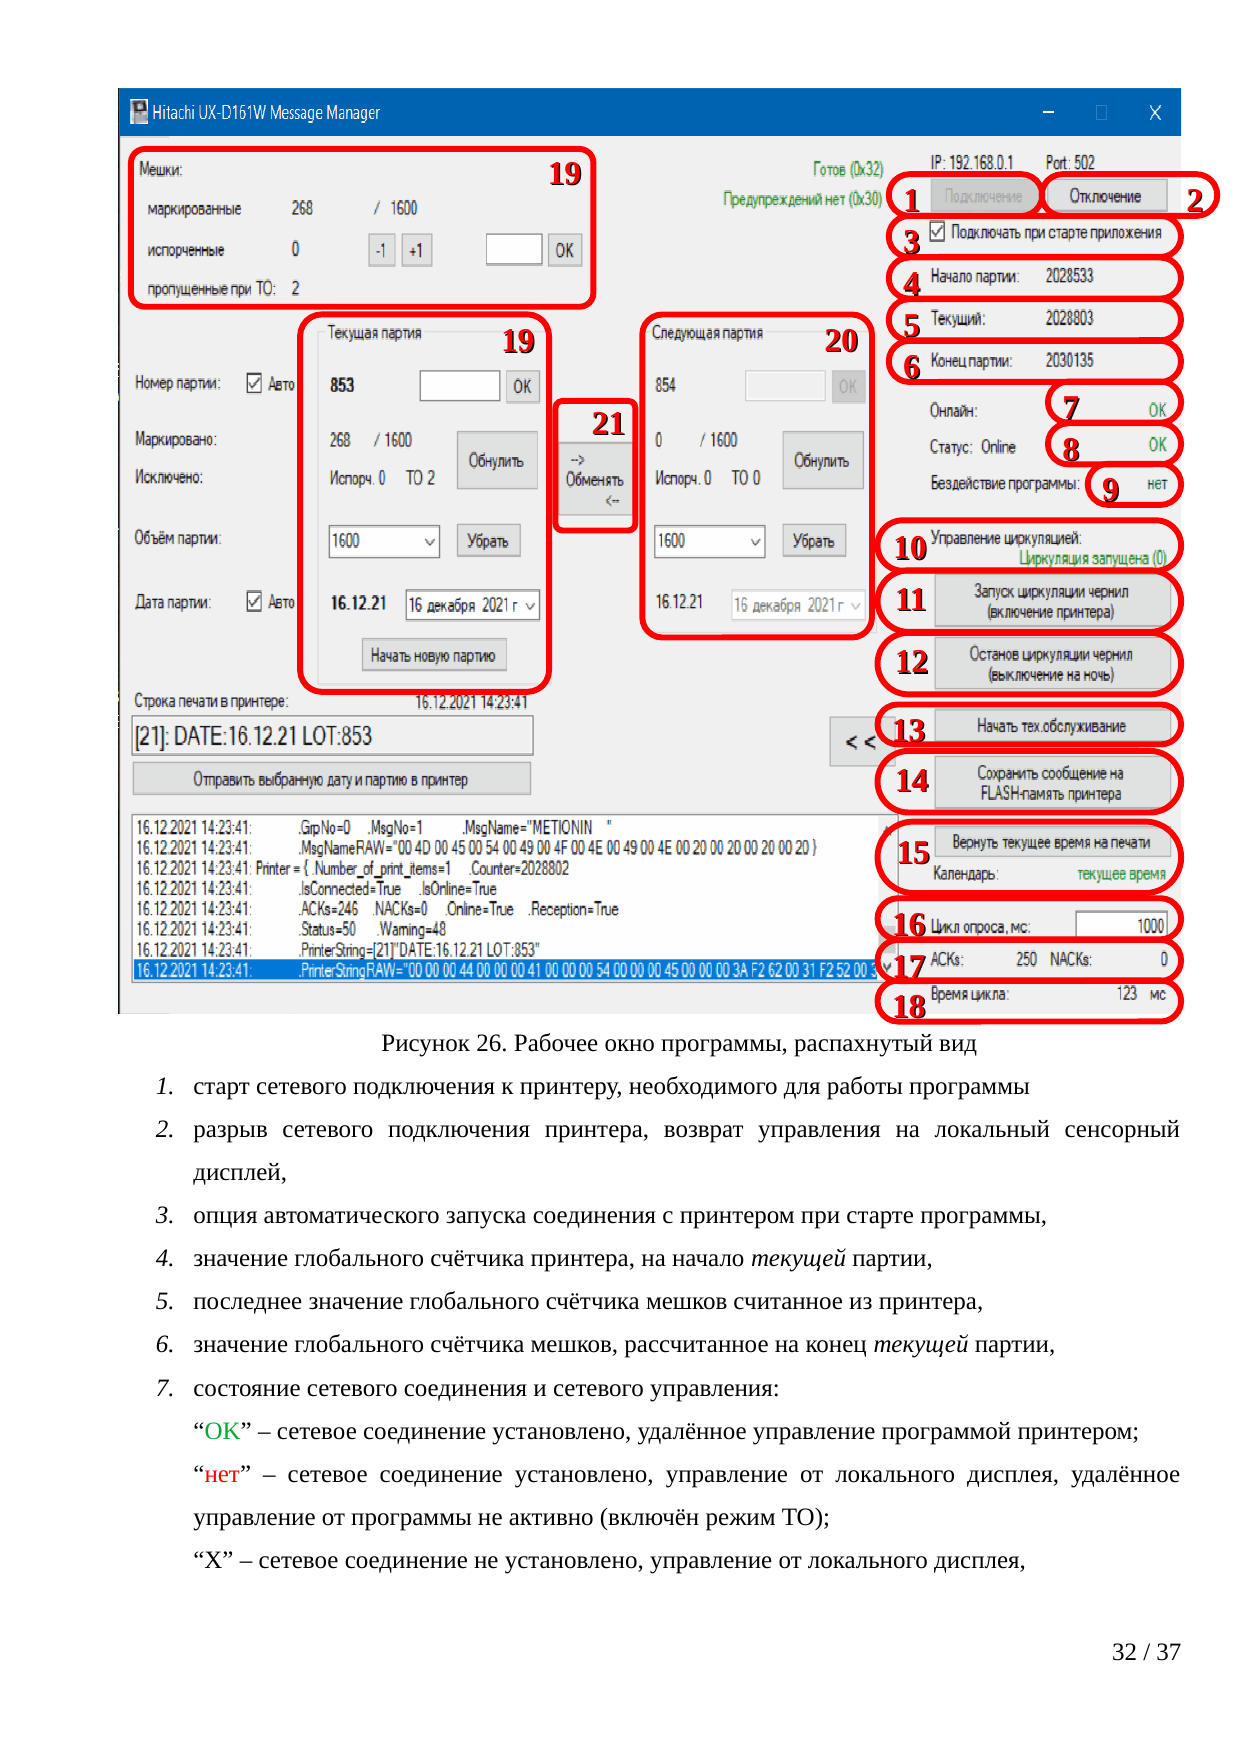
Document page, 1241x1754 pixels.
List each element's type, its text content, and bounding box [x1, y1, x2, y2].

list состояние сетевого соединения и сетевого управления: [156, 1373, 1181, 1401]
list последнее значение глобального счётчика мешков считанное из принтера, [156, 1286, 1181, 1315]
list разрыв сетевого подключения принтера, возврат управления на локальный сенсорный дисплей, [156, 1114, 1181, 1186]
list “X” – сетевое соединение не установлено, управление от локального дисплея, [156, 1545, 1181, 1574]
list старт сетевого подключения к принтеру, необходимого для работы программы [156, 1071, 1181, 1099]
list значение глобального счётчика мешков, рассчитанное на конец текущей партии, [156, 1329, 1181, 1358]
list значение глобального счётчика принтера, на начало текущей партии, [156, 1243, 1181, 1272]
list “нет” – сетевое соединение установлено, управление от локального дисплея, удалённое управление от программы не активно (включён режим ТО); [156, 1459, 1181, 1531]
list “OK” – сетевое соединение установлено, удалённое управление программой принтером; [156, 1416, 1181, 1444]
list опция автоматического запуска соединения с принтером при старте программы, [156, 1200, 1181, 1229]
text Рисунок 26. Рабочее окно программы, распахнутый вид [118, 1028, 1181, 1056]
